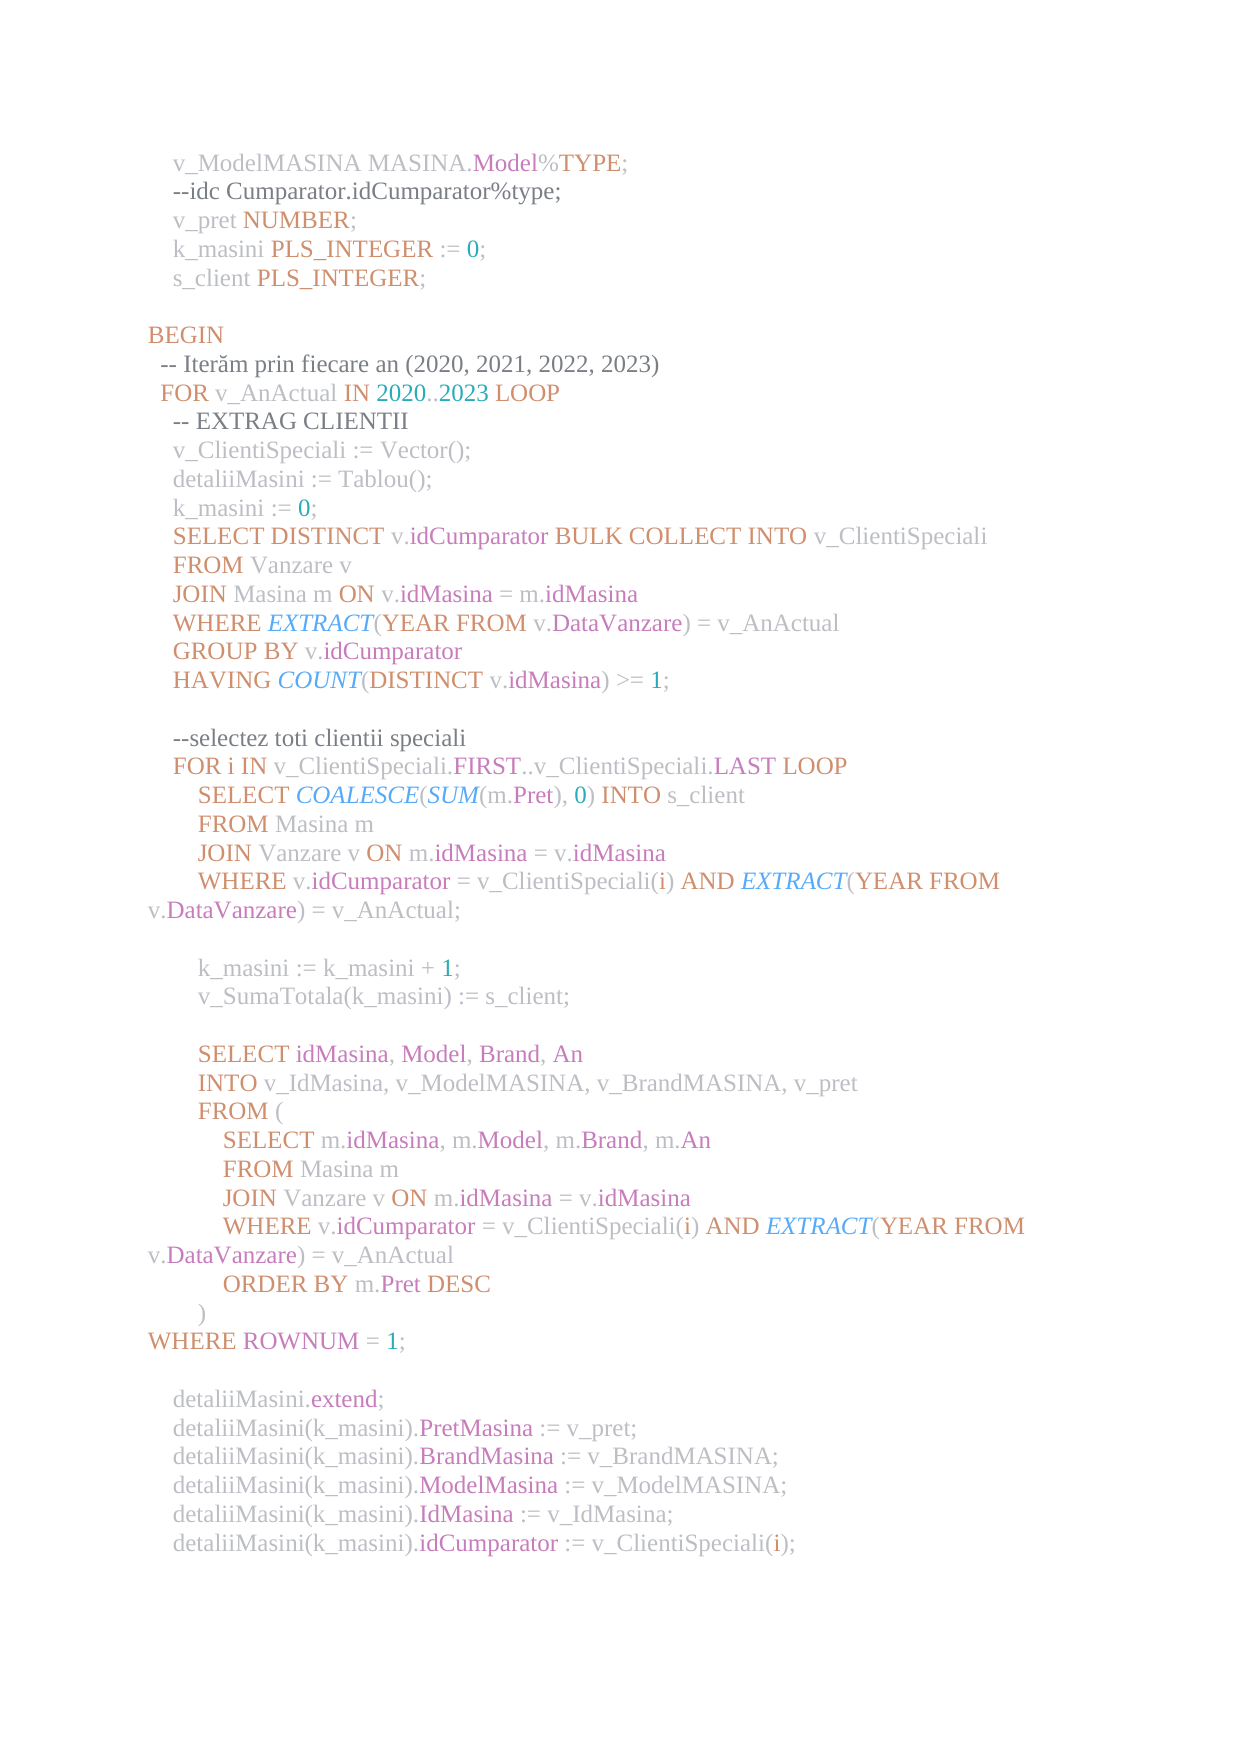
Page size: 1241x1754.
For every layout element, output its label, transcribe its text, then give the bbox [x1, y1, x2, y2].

text v_ModelMASINA MASINA.Model%TYPE; --idc Cumparator.idCumparator%type; v_pret NUMBER; k_masini PLS_INTEGER := 0; s_client PLS_INTEGER; BEGIN -- Iterăm prin fiecare an (2020, 2021, 2022, 2023) FOR v_AnActual IN 2020..2023 LOOP -- EXTRAG CLIENTII v_ClientiSpeciali := Vector(); detaliiMasini := Tablou(); k_masini := 0; SELECT DISTINCT v.idCumparator BULK COLLECT INTO v_ClientiSpeciali FROM Vanzare v JOIN Masina m ON v.idMasina = m.idMasina WHERE EXTRACT(YEAR FROM v.DataVanzare) = v_AnActual GROUP BY v.idCumparator HAVING COUNT(DISTINCT v.idMasina) >= 1; --selectez toti clientii speciali FOR i IN v_ClientiSpeciali.FIRST..v_ClientiSpeciali.LAST LOOP SELECT COALESCE(SUM(m.Pret), 0) INTO s_client FROM Masina m JOIN Vanzare v ON m.idMasina = v.idMasina WHERE v.idCumparator = v_ClientiSpeciali(i) AND EXTRACT(YEAR FROM v.DataVanzare) = v_AnActual; k_masini := k_masini + 1; v_SumaTotala(k_masini) := s_client; SELECT idMasina, Model, Brand, An INTO v_IdMasina, v_ModelMASINA, v_BrandMASINA, v_pret FROM ( SELECT m.idMasina, m.Model, m.Brand, m.An FROM Masina m JOIN Vanzare v ON m.idMasina = v.idMasina WHERE v.idCumparator = v_ClientiSpeciali(i) AND EXTRACT(YEAR FROM v.DataVanzare) = v_AnActual ORDER BY m.Pret DESC ) WHERE ROWNUM = 1; detaliiMasini.extend; detaliiMasini(k_masini).PretMasina := v_pret; detaliiMasini(k_masini).BrandMasina := v_BrandMASINA; detaliiMasini(k_masini).ModelMasina := v_ModelMASINA; detaliiMasini(k_masini).IdMasina := v_IdMasina; detaliiMasini(k_masini).idCumparator := v_ClientiSpeciali(i); [148, 148, 1093, 1585]
